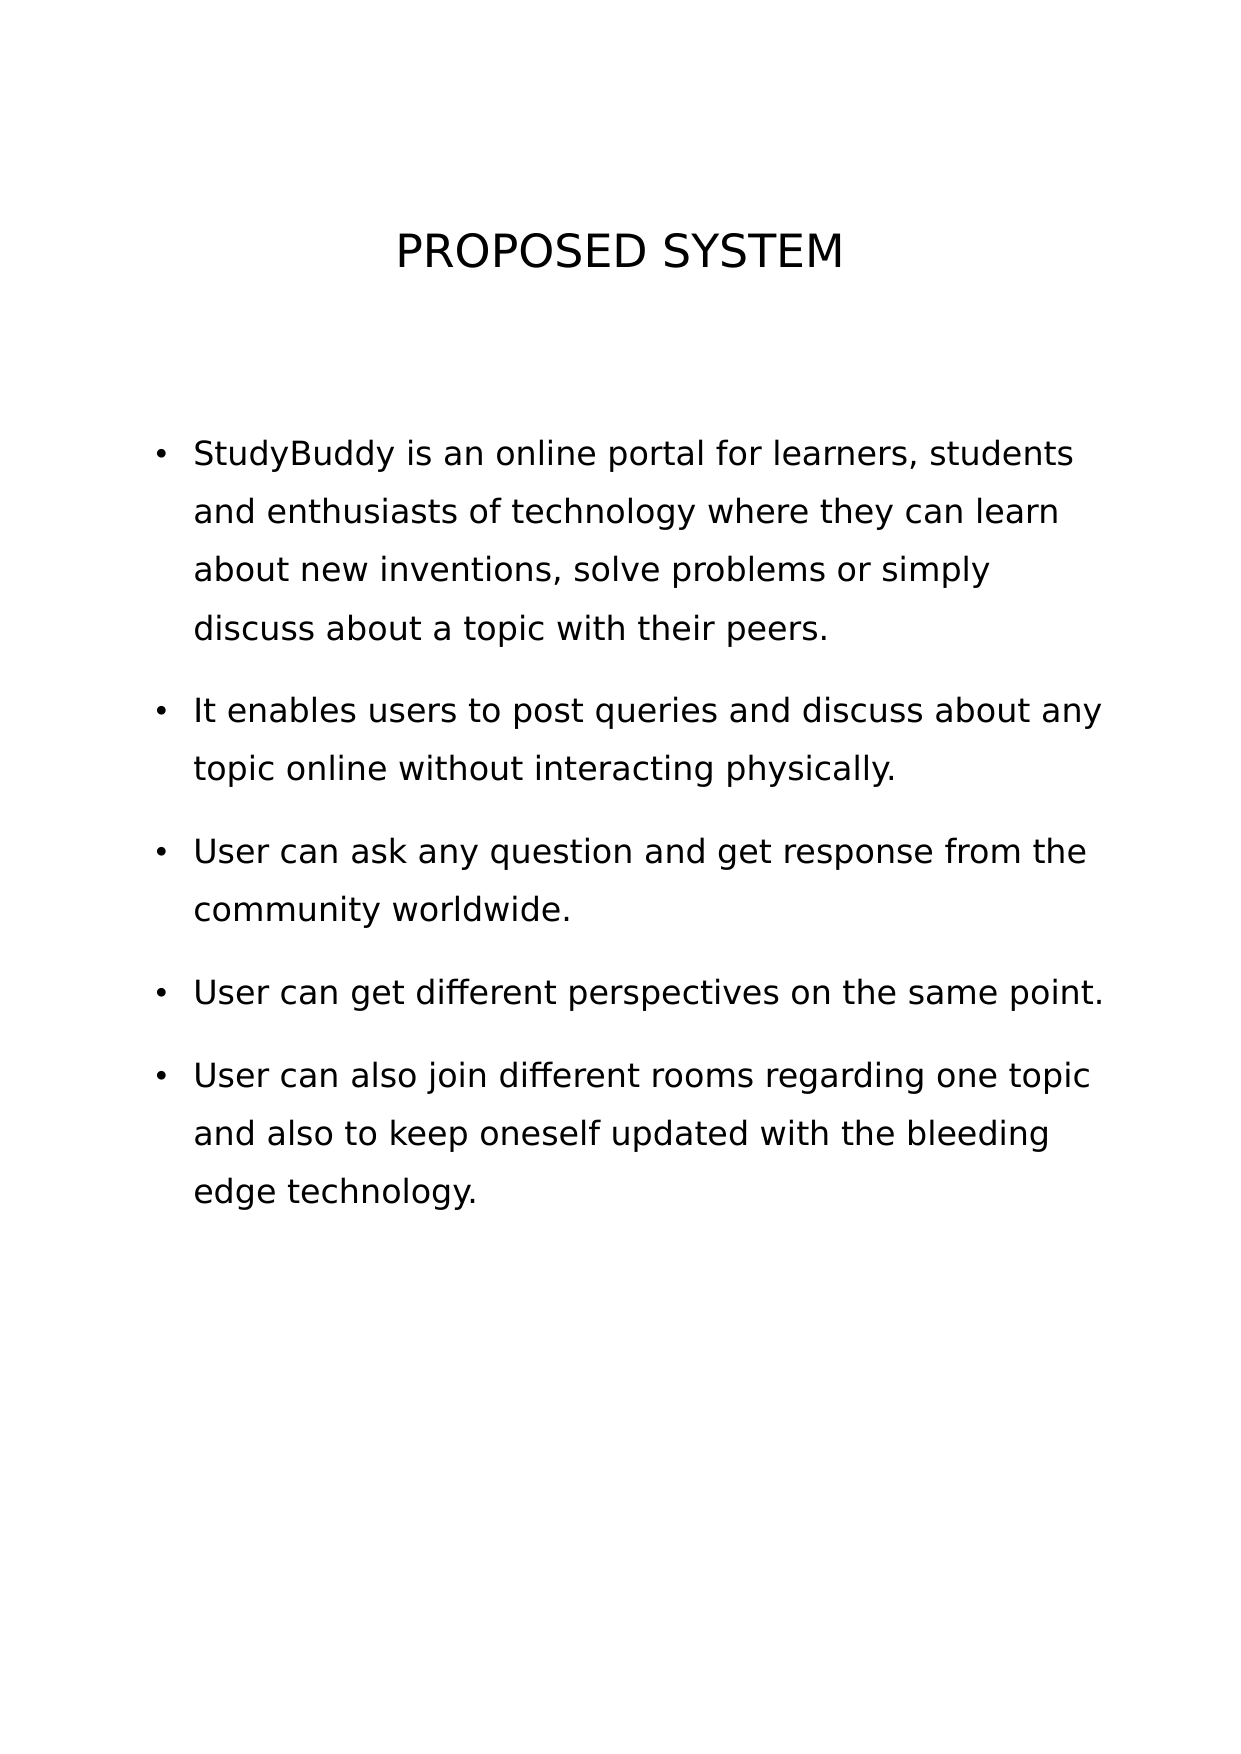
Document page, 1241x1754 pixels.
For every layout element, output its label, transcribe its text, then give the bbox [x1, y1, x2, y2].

text PROPOSED SYSTEM [118, 225, 1122, 279]
list User can also join different rooms regarding one topic and also to keep oneself updated with the bleeding edge technology. [156, 1056, 1122, 1212]
list User can get different perspectives on the same point. [156, 973, 1122, 1012]
list StudyBuddy is an online portal for learners, students and enthusiasts of technology where they can learn about new inventions, solve problems or simply discuss about a topic with their peers. [156, 434, 1122, 648]
list User can ask any question and get response from the community worldwide. [156, 833, 1122, 930]
list It enables users to post queries and discuss about any topic online without interacting physically. [156, 692, 1122, 789]
